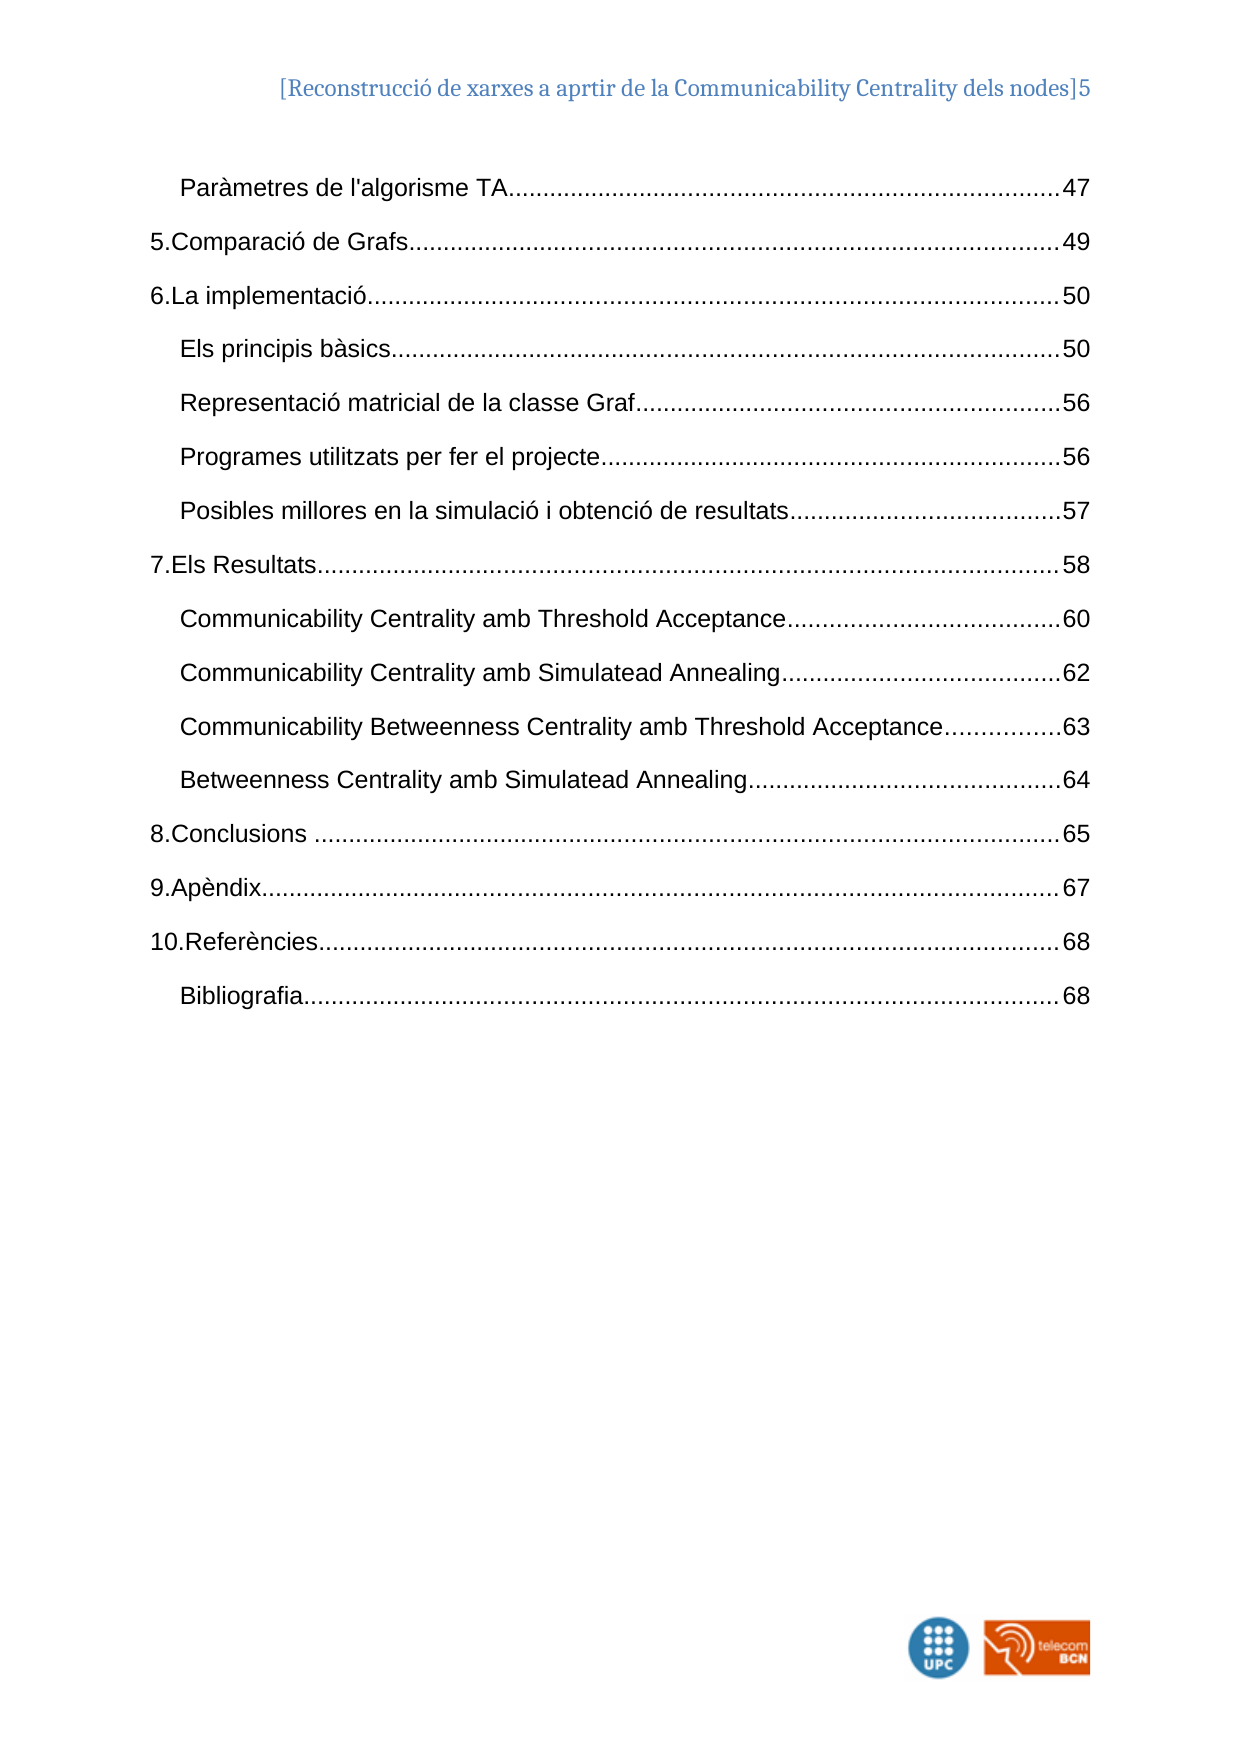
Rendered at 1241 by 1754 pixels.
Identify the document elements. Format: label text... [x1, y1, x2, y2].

text Bibliografia 68 [179, 981, 1090, 1009]
text Posibles millores en la simulació i obtenció de resultats 57 [179, 496, 1090, 525]
text Betweenness Centrality amb Simulatead Annealing 64 [179, 765, 1090, 794]
text 9.Apèndix 67 [150, 873, 1090, 902]
picture [904, 1614, 1091, 1681]
text Representació matricial de la classe Graf 56 [179, 388, 1090, 417]
text Programes utilitzats per fer el projecte 56 [179, 442, 1090, 471]
text Paràmetres de l'algorisme TA 47 [179, 173, 1090, 202]
text Communicability Centrality amb Threshold Acceptance 60 [179, 604, 1090, 632]
text 8.Conclusions 65 [150, 819, 1090, 848]
text 5.Comparació de Grafs 49 [150, 227, 1090, 256]
text Communicability Betweenness Centrality amb Threshold Acceptance 63 [179, 711, 1090, 740]
text 6.La implementació 50 [150, 281, 1090, 309]
text 10.Referències 68 [150, 927, 1090, 956]
text Communicability Centrality amb Simulatead Annealing 62 [179, 658, 1090, 686]
text 7.Els Resultats 58 [150, 550, 1090, 579]
text Els principis bàsics 50 [179, 334, 1090, 363]
